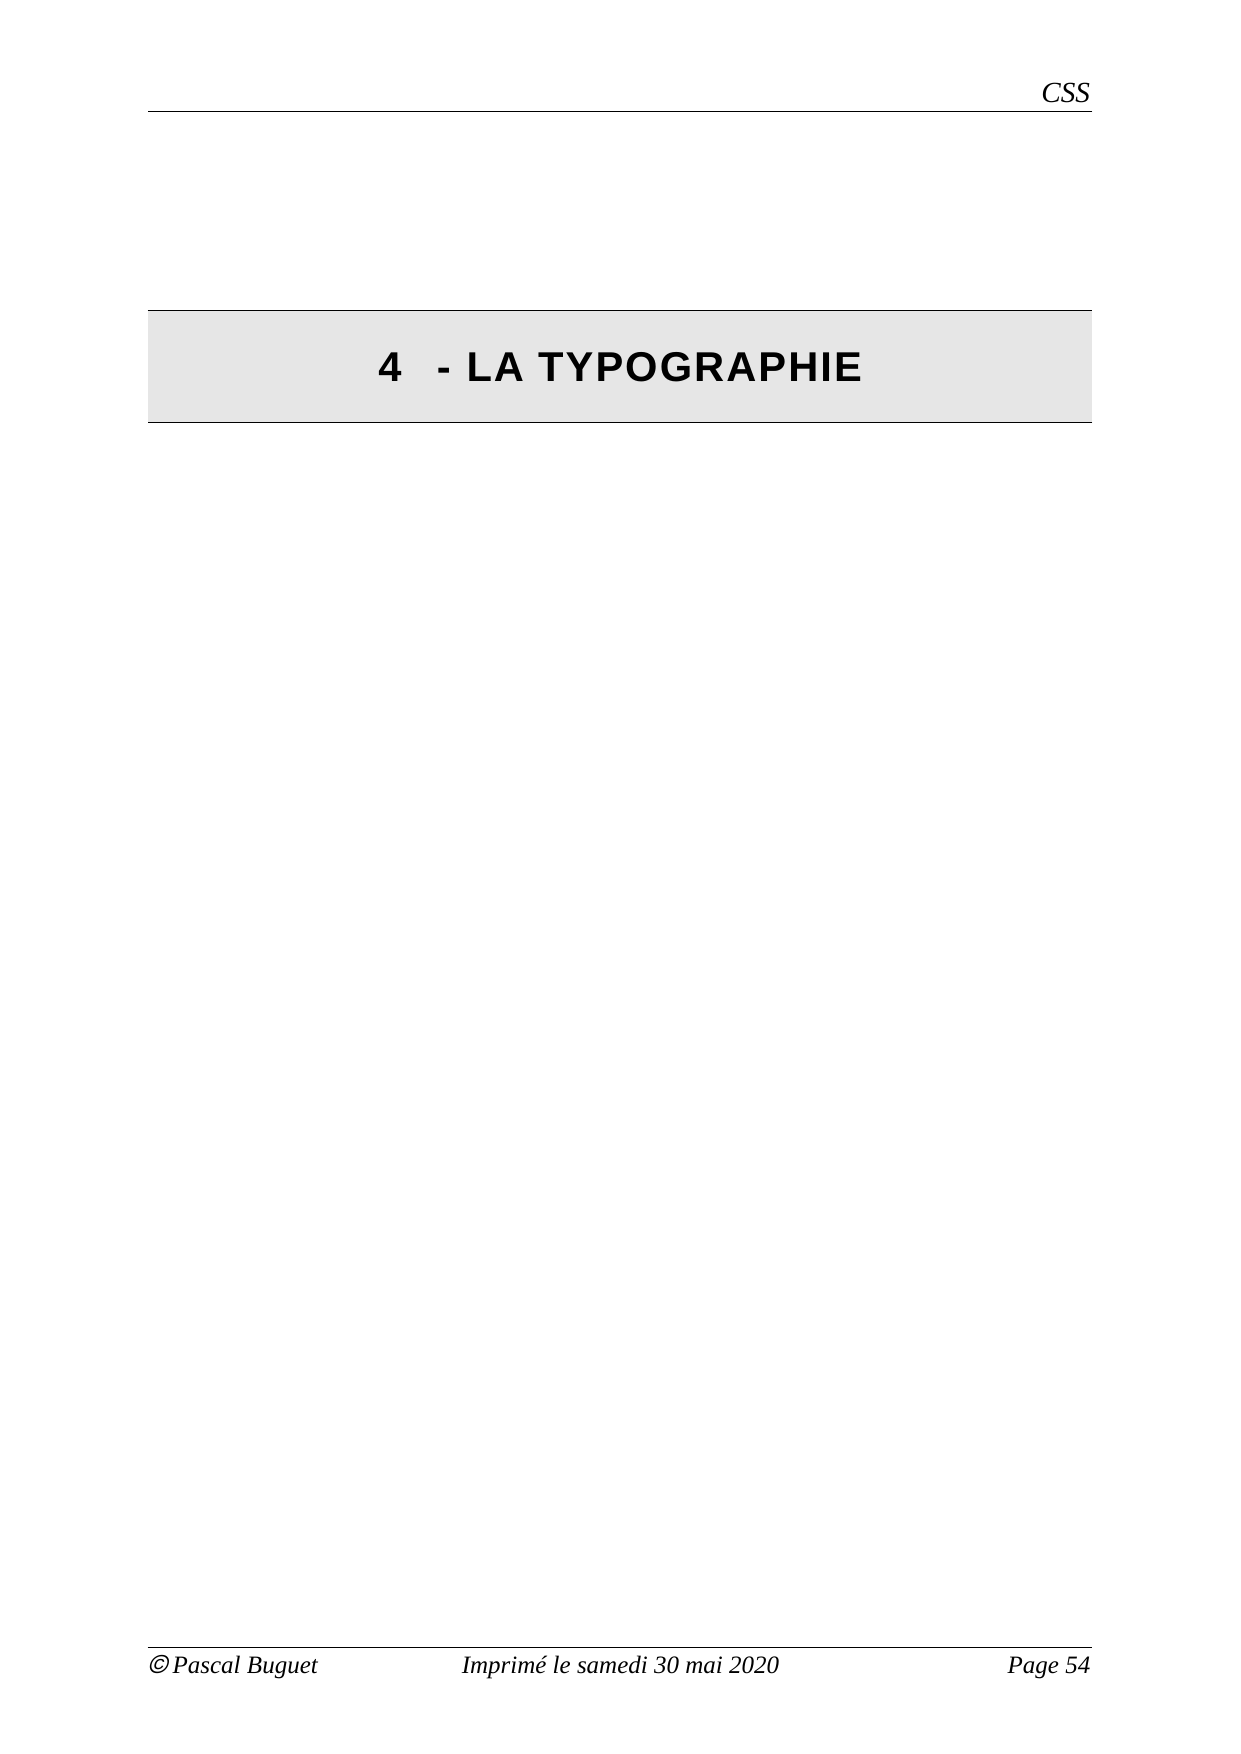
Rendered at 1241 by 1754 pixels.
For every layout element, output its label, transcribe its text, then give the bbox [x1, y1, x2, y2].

subtitle - LA TYPOGRAPHIE [148, 311, 1092, 422]
